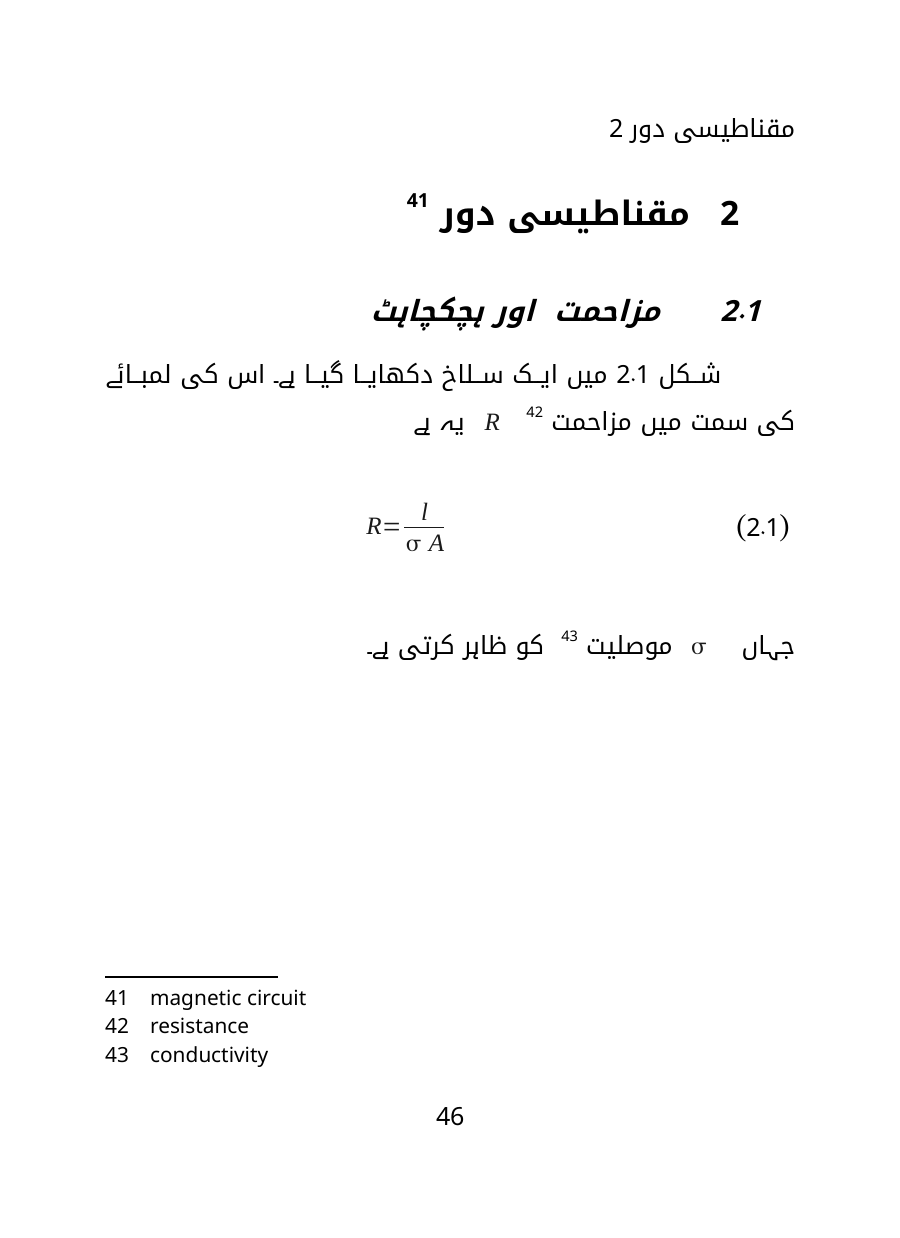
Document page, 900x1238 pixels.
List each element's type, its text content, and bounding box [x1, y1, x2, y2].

text conductivity [105, 1040, 795, 1068]
list magnetic circuit [105, 983, 795, 1012]
text شکل 2.1 میں ایک سلاخ دکھایا گیا ہے۔ اس کی لمبائے کی سمت میں مزاحمت یہ ہے [105, 351, 795, 446]
text جہاں موصلیت کو ظاہر کرتی ہے۔ [105, 622, 795, 669]
text resistance [105, 1012, 795, 1040]
subtitle مزاحمت اور ہچکچاہٹ [105, 283, 720, 339]
subtitle مقناطیسی دور [105, 182, 720, 246]
table_header [105, 493, 697, 576]
table_header (2.1) [697, 493, 795, 576]
